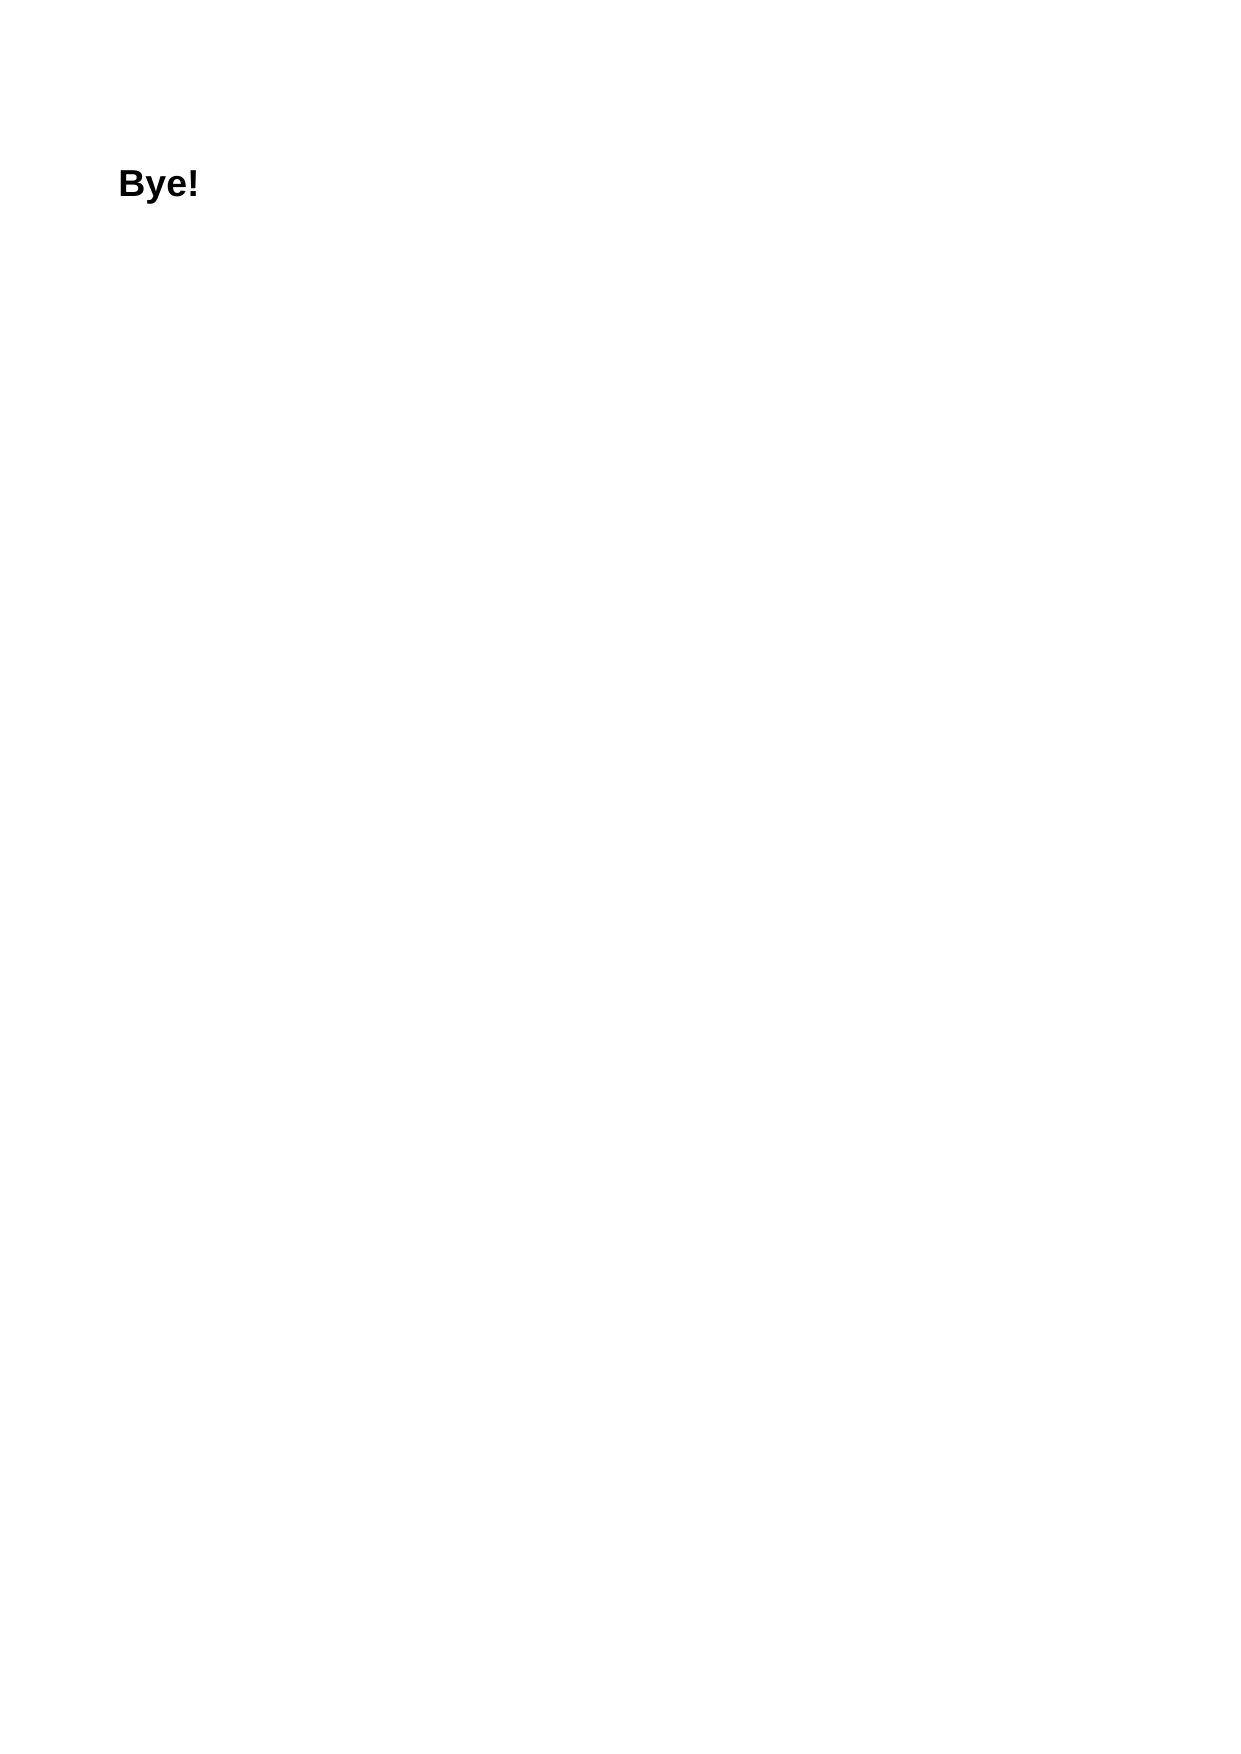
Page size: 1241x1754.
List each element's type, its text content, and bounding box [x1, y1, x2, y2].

subtitle Bye! [118, 118, 1122, 204]
